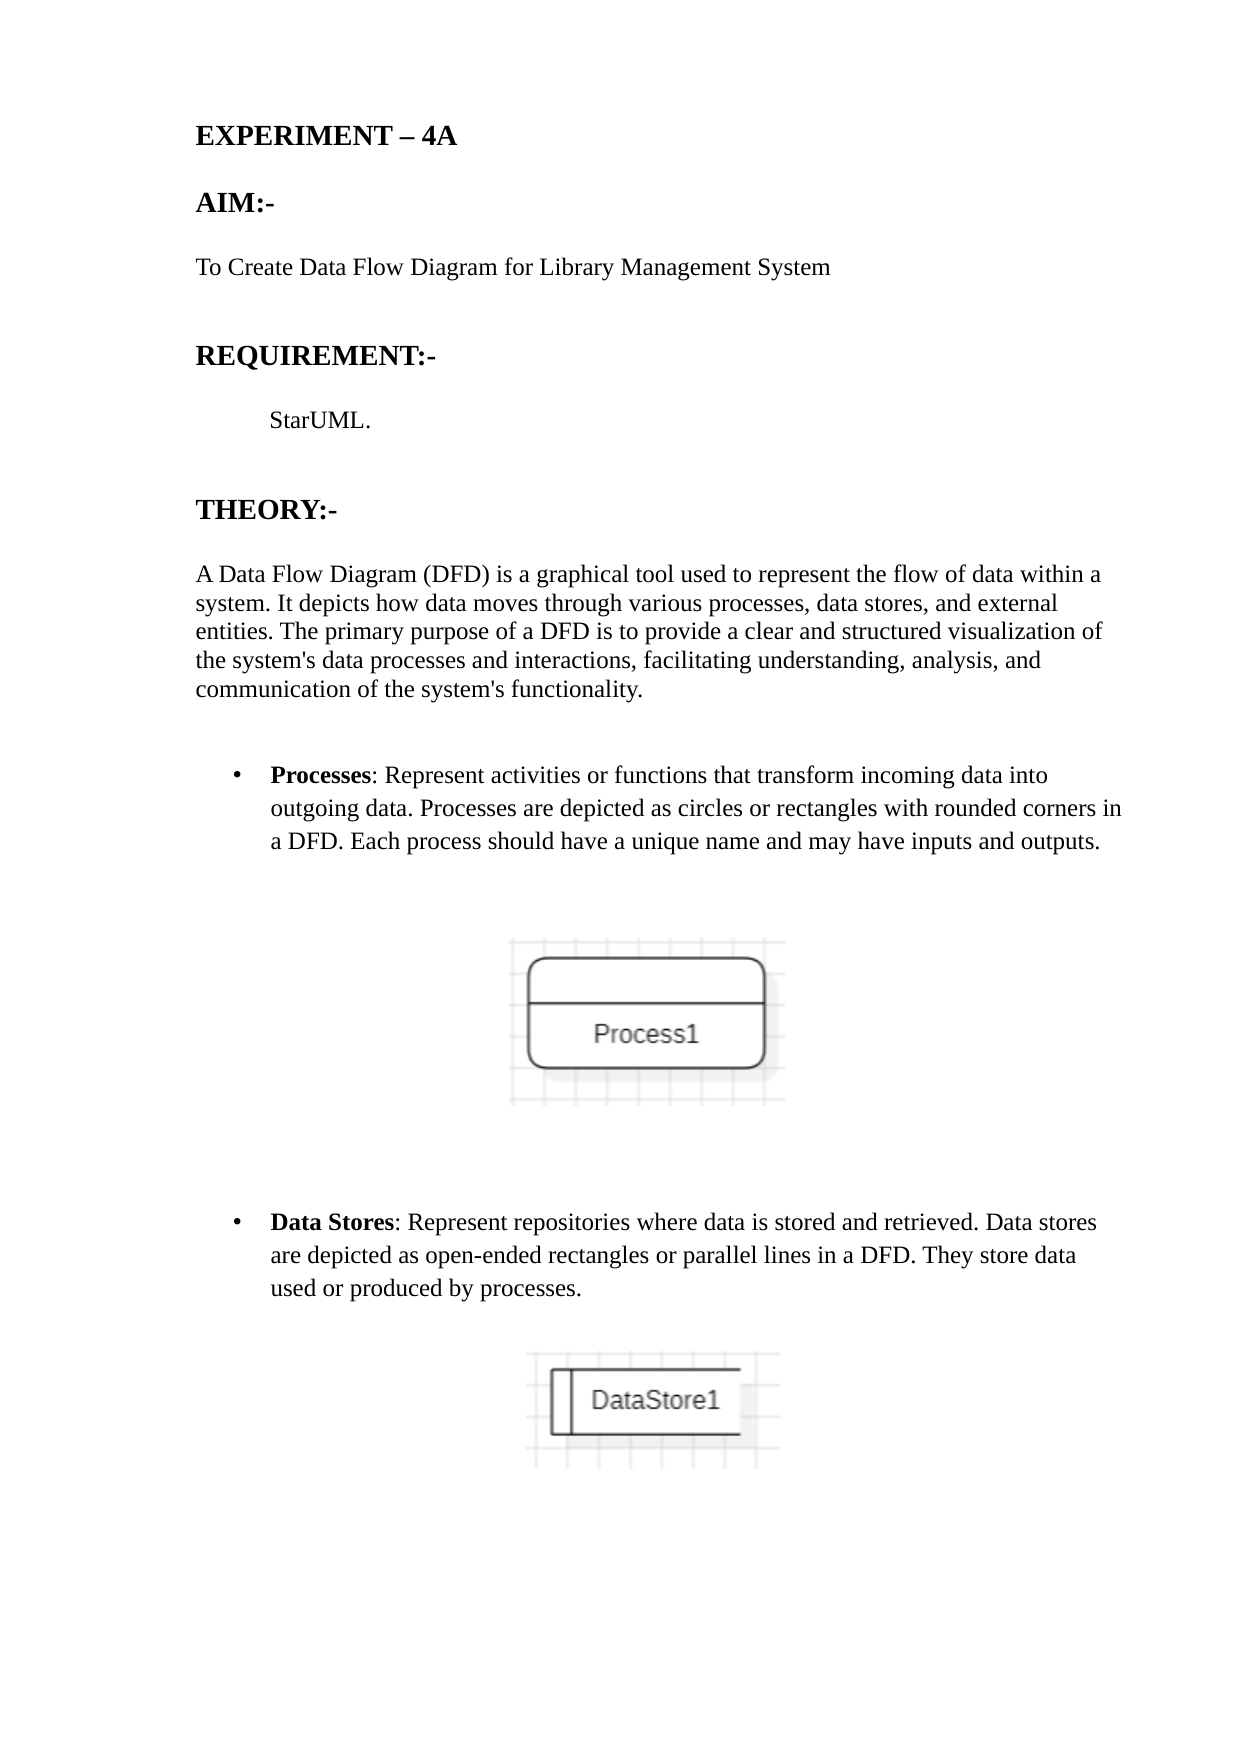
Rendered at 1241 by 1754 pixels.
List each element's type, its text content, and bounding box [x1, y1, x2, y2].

list Processes: Represent activities or functions that transform incoming data into outgoing data. Processes are depicted as circles or rectangles with rounded corners in a DFD. Each process should have a unique name and may have inputs and outputs. [233, 760, 1123, 855]
text EXPERIMENT – 4A [195, 118, 1123, 152]
picture [525, 1351, 781, 1469]
text AIM:- [195, 185, 1123, 219]
picture [508, 938, 786, 1106]
text REQUIREMENT:- [195, 338, 1123, 372]
text THEORY:- [195, 492, 1123, 525]
text A Data Flow Diagram (DFD) is a graphical tool used to represent the flow of data within a system. It depicts how data moves through various processes, data stores, and external entities. The primary purpose of a DFD is to provide a clear and structured visualization of the system's data processes and interactions, facilitating understanding, analysis, and communication of the system's functionality. [195, 559, 1123, 703]
list Data Stores: Represent repositories where data is stored and retrieved. Data stores are depicted as open-ended rectangles or parallel lines in a DFD. They store data used or produced by processes. [233, 1207, 1123, 1302]
text To Create Data Flow Diagram for Library Management System [195, 252, 1123, 281]
text StarUML. [195, 406, 1123, 434]
